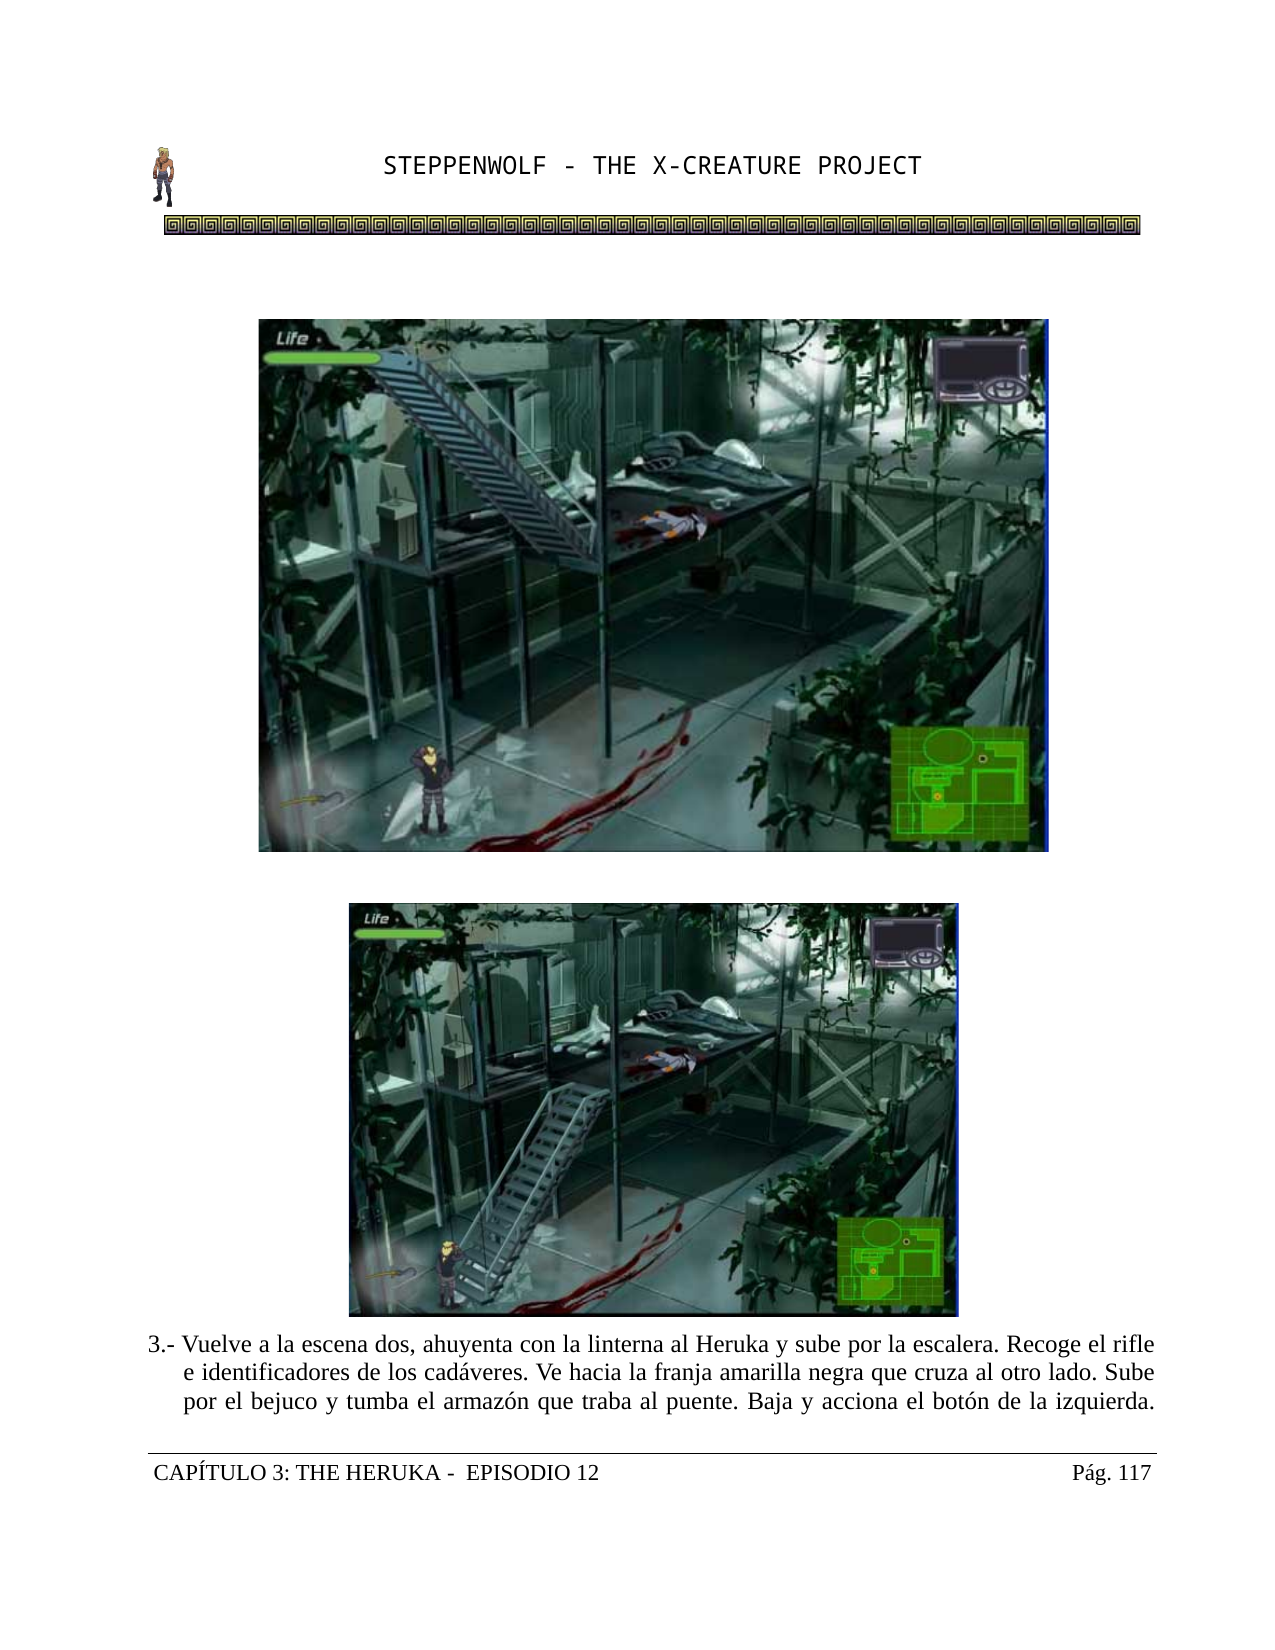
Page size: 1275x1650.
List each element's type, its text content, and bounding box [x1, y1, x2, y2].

picture [164, 215, 1141, 235]
picture [258, 319, 1049, 852]
picture [348, 903, 959, 1317]
text 3.- Vuelve a la escena dos, ahuyenta con la linterna al Heruka y sube por la escalera. Recoge el rifle e identificadores de los cadáveres. Ve hacia la franja amarilla negra que cruza al otro lado. Sube por el bejuco y tumba el armazón que traba al puente. Baja y acciona el botón de la izquierda. [148, 1329, 1157, 1415]
picture [147, 147, 181, 207]
